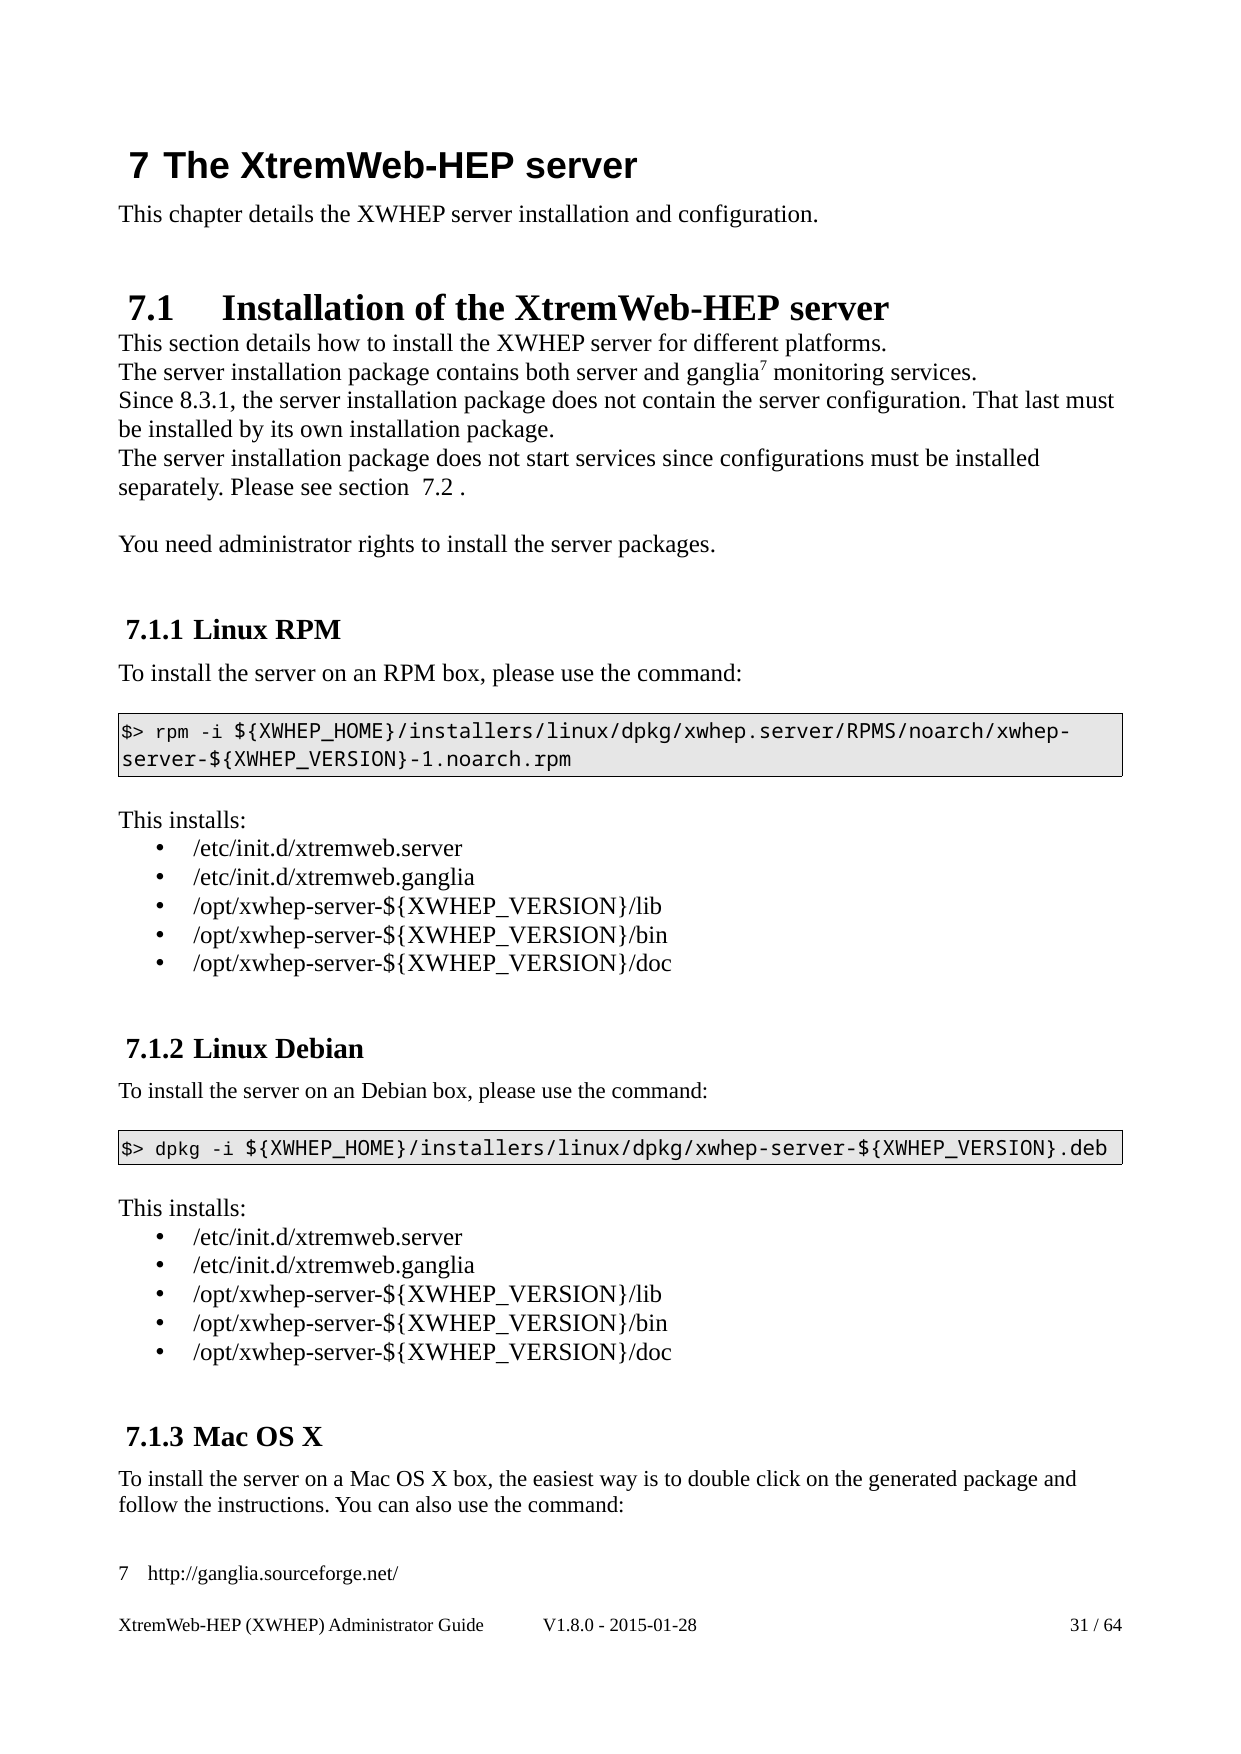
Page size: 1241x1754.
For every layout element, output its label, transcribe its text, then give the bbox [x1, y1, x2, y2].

text $> rpm -i ${XWHEP_HOME}/installers/linux/dpkg/xwhep.server/RPMS/noarch/xwhep-server-${XWHEP_VERSION}-1.noarch.rpm [119, 714, 1122, 776]
list /opt/xwhep-server-${XWHEP_VERSION}/bin [156, 1308, 1122, 1337]
subtitle Mac OS X [118, 1419, 1122, 1453]
list /opt/xwhep-server-${XWHEP_VERSION}/bin [156, 920, 1122, 948]
list /etc/init.d/xtremweb.ganglia [156, 862, 1122, 891]
text The server installation package contains both server and ganglia monitoring services. [118, 357, 1122, 386]
subtitle Linux RPM [118, 612, 1122, 645]
subtitle The XtremWeb-HEP server [118, 143, 1122, 186]
text The server installation package does not start services since configurations must be installed separately. Please see section 7.2. [118, 443, 1122, 501]
text To install the server on an RPM box, please use the command: [118, 658, 1122, 687]
text To install the server on an Debian box, please use the command: [118, 1077, 1122, 1103]
text http://ganglia.sourceforge.net/ [118, 1561, 1122, 1585]
list /opt/xwhep-server-${XWHEP_VERSION}/doc [156, 1337, 1122, 1365]
list /etc/init.d/xtremweb.server [156, 833, 1122, 862]
text This chapter details the XWHEP server installation and configuration. [118, 199, 1122, 227]
text This installs: [118, 805, 1122, 833]
list /etc/init.d/xtremweb.ganglia [156, 1250, 1122, 1279]
list /opt/xwhep-server-${XWHEP_VERSION}/lib [156, 1279, 1122, 1308]
list /etc/init.d/xtremweb.server [156, 1222, 1122, 1250]
text Since 8.3.1, the server installation package does not contain the server configuration. That last must be installed by its own installation package. [118, 386, 1122, 443]
text $> dpkg -i ${XWHEP_HOME}/installers/linux/dpkg/xwhep-server-${XWHEP_VERSION}.deb [119, 1131, 1122, 1164]
subtitle Linux Debian [118, 1031, 1122, 1064]
list /opt/xwhep-server-${XWHEP_VERSION}/lib [156, 891, 1122, 920]
text This installs: [118, 1193, 1122, 1222]
text You need administrator rights to install the server packages. [118, 529, 1122, 558]
subtitle Installation of the XtremWeb-HEP server [118, 285, 1122, 328]
text To install the server on a Mac OS X box, the easiest way is to double click on the generated package and follow the instructions. You can also use the command: [118, 1465, 1122, 1518]
text This section details how to install the XWHEP server for different platforms. [118, 328, 1122, 357]
list /opt/xwhep-server-${XWHEP_VERSION}/doc [156, 948, 1122, 977]
